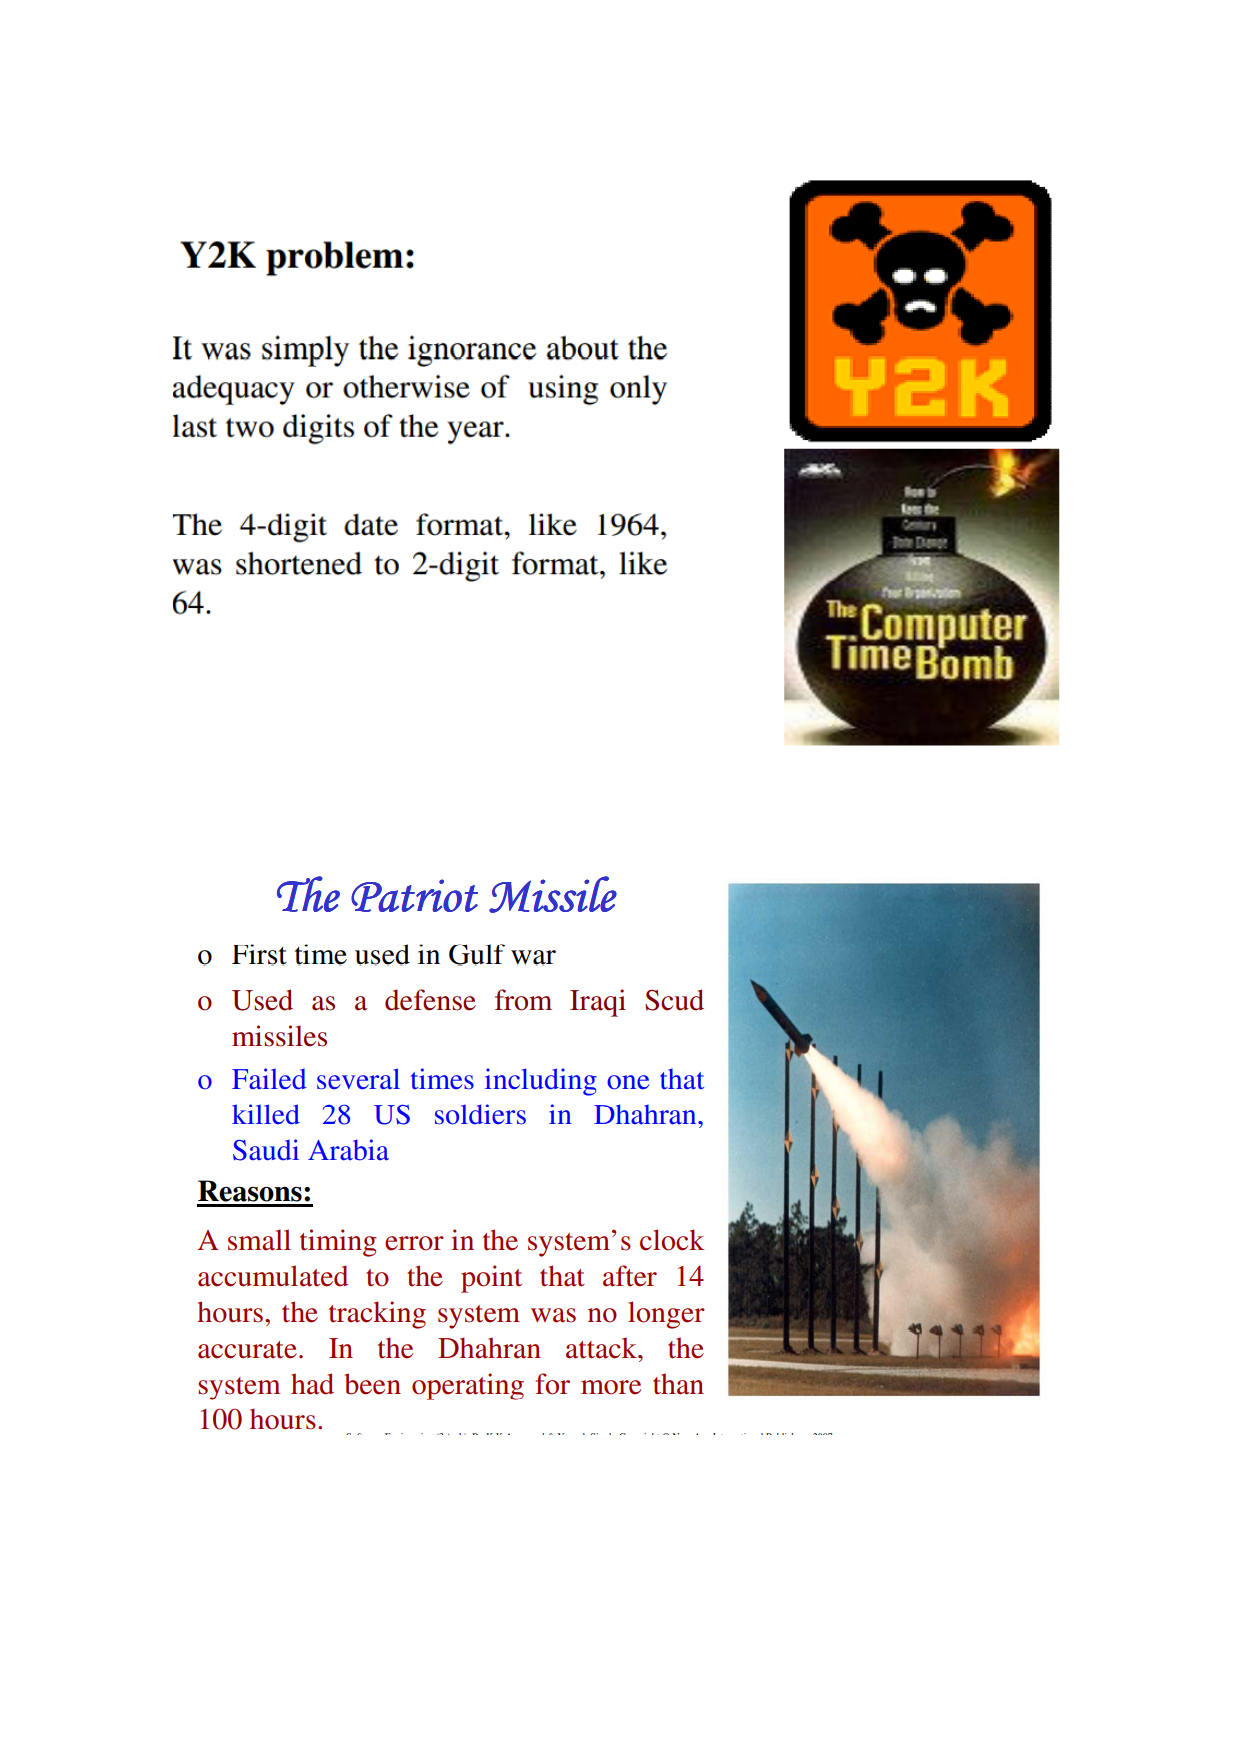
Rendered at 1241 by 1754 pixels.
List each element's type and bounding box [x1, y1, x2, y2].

picture [193, 873, 1047, 1435]
picture [172, 175, 1068, 751]
